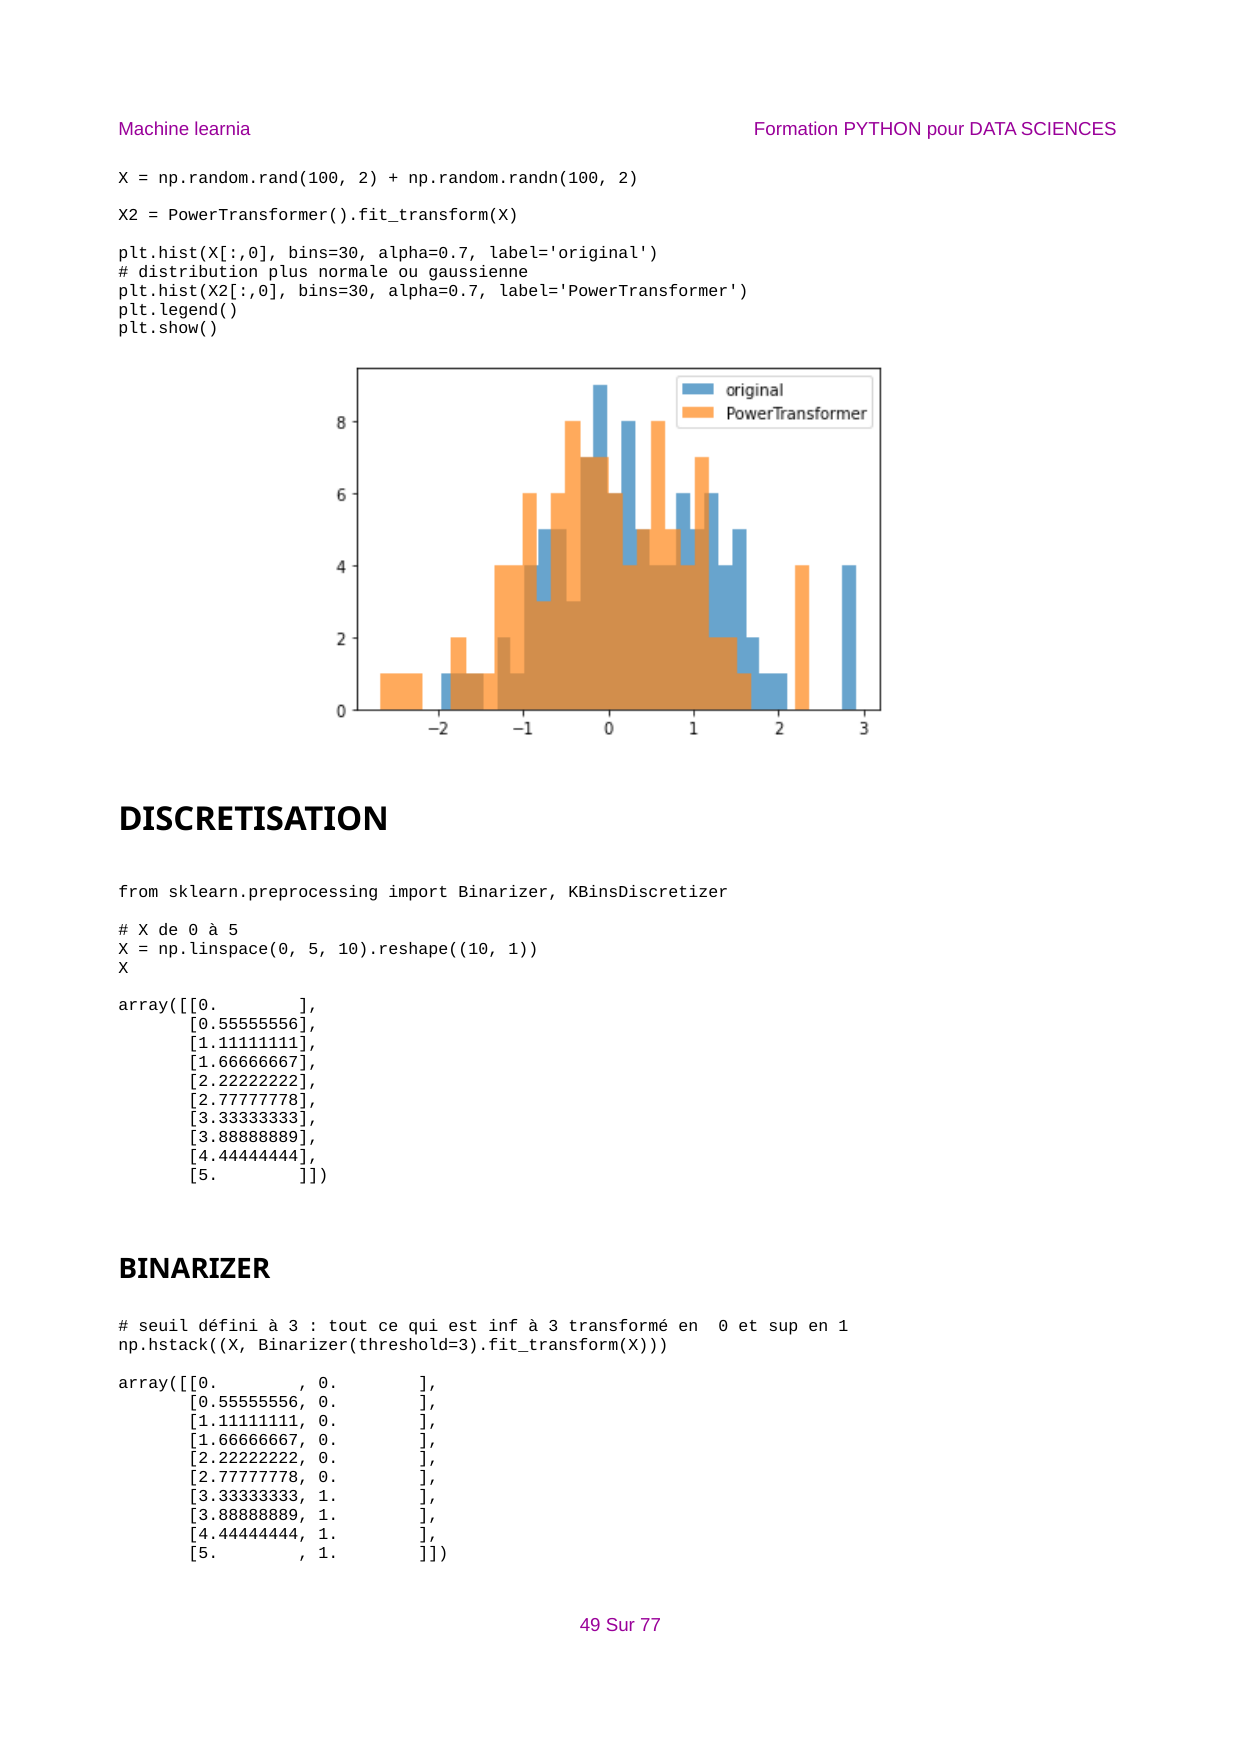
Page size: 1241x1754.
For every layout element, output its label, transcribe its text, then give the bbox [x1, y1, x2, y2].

text [3.88888889], [118, 1129, 1122, 1148]
text [0.55555556, 0. ], [118, 1393, 1122, 1412]
text plt.legend() [118, 301, 1122, 320]
text [3.33333333], [118, 1110, 1122, 1129]
text # seuil défini à 3 : tout ce qui est inf à 3 transformé en 0 et sup en 1 [118, 1318, 1122, 1337]
text [2.22222222, 0. ], [118, 1450, 1122, 1469]
subtitle BINARIZER [118, 1248, 1122, 1287]
text X2 = PowerTransformer().fit_transform(X) [118, 207, 1122, 226]
text # distribution plus normale ou gaussienne [118, 263, 1122, 282]
text [2.22222222], [118, 1072, 1122, 1091]
text [5. , 1. ]]) [118, 1544, 1122, 1563]
text X = np.linspace(0, 5, 10).reshape((10, 1)) [118, 940, 1122, 959]
text plt.show() [118, 320, 1122, 339]
subtitle DISCRETISATION [118, 795, 1122, 840]
text [1.11111111], [118, 1035, 1122, 1053]
picture [321, 357, 919, 752]
text [1.66666667, 0. ], [118, 1431, 1122, 1450]
text array([[0. ], [118, 997, 1122, 1016]
text X [118, 959, 1122, 978]
text [3.88888889, 1. ], [118, 1506, 1122, 1525]
text from sklearn.preprocessing import Binarizer, KBinsDiscretizer [118, 884, 1122, 903]
text [5. ]]) [118, 1167, 1122, 1186]
text [1.11111111, 0. ], [118, 1412, 1122, 1431]
text [4.44444444], [118, 1148, 1122, 1167]
text [1.66666667], [118, 1053, 1122, 1072]
text np.hstack((X, Binarizer(threshold=3).fit_transform(X))) [118, 1337, 1122, 1356]
text # X de 0 à 5 [118, 922, 1122, 940]
text X = np.random.rand(100, 2) + np.random.randn(100, 2) [118, 169, 1122, 188]
text [4.44444444, 1. ], [118, 1525, 1122, 1544]
text [2.77777778], [118, 1091, 1122, 1110]
text plt.hist(X[:,0], bins=30, alpha=0.7, label='original') [118, 244, 1122, 263]
text [0.55555556], [118, 1016, 1122, 1035]
text array([[0. , 0. ], [118, 1374, 1122, 1393]
text [3.33333333, 1. ], [118, 1488, 1122, 1506]
text plt.hist(X2[:,0], bins=30, alpha=0.7, label='PowerTransformer') [118, 282, 1122, 301]
text [2.77777778, 0. ], [118, 1469, 1122, 1488]
